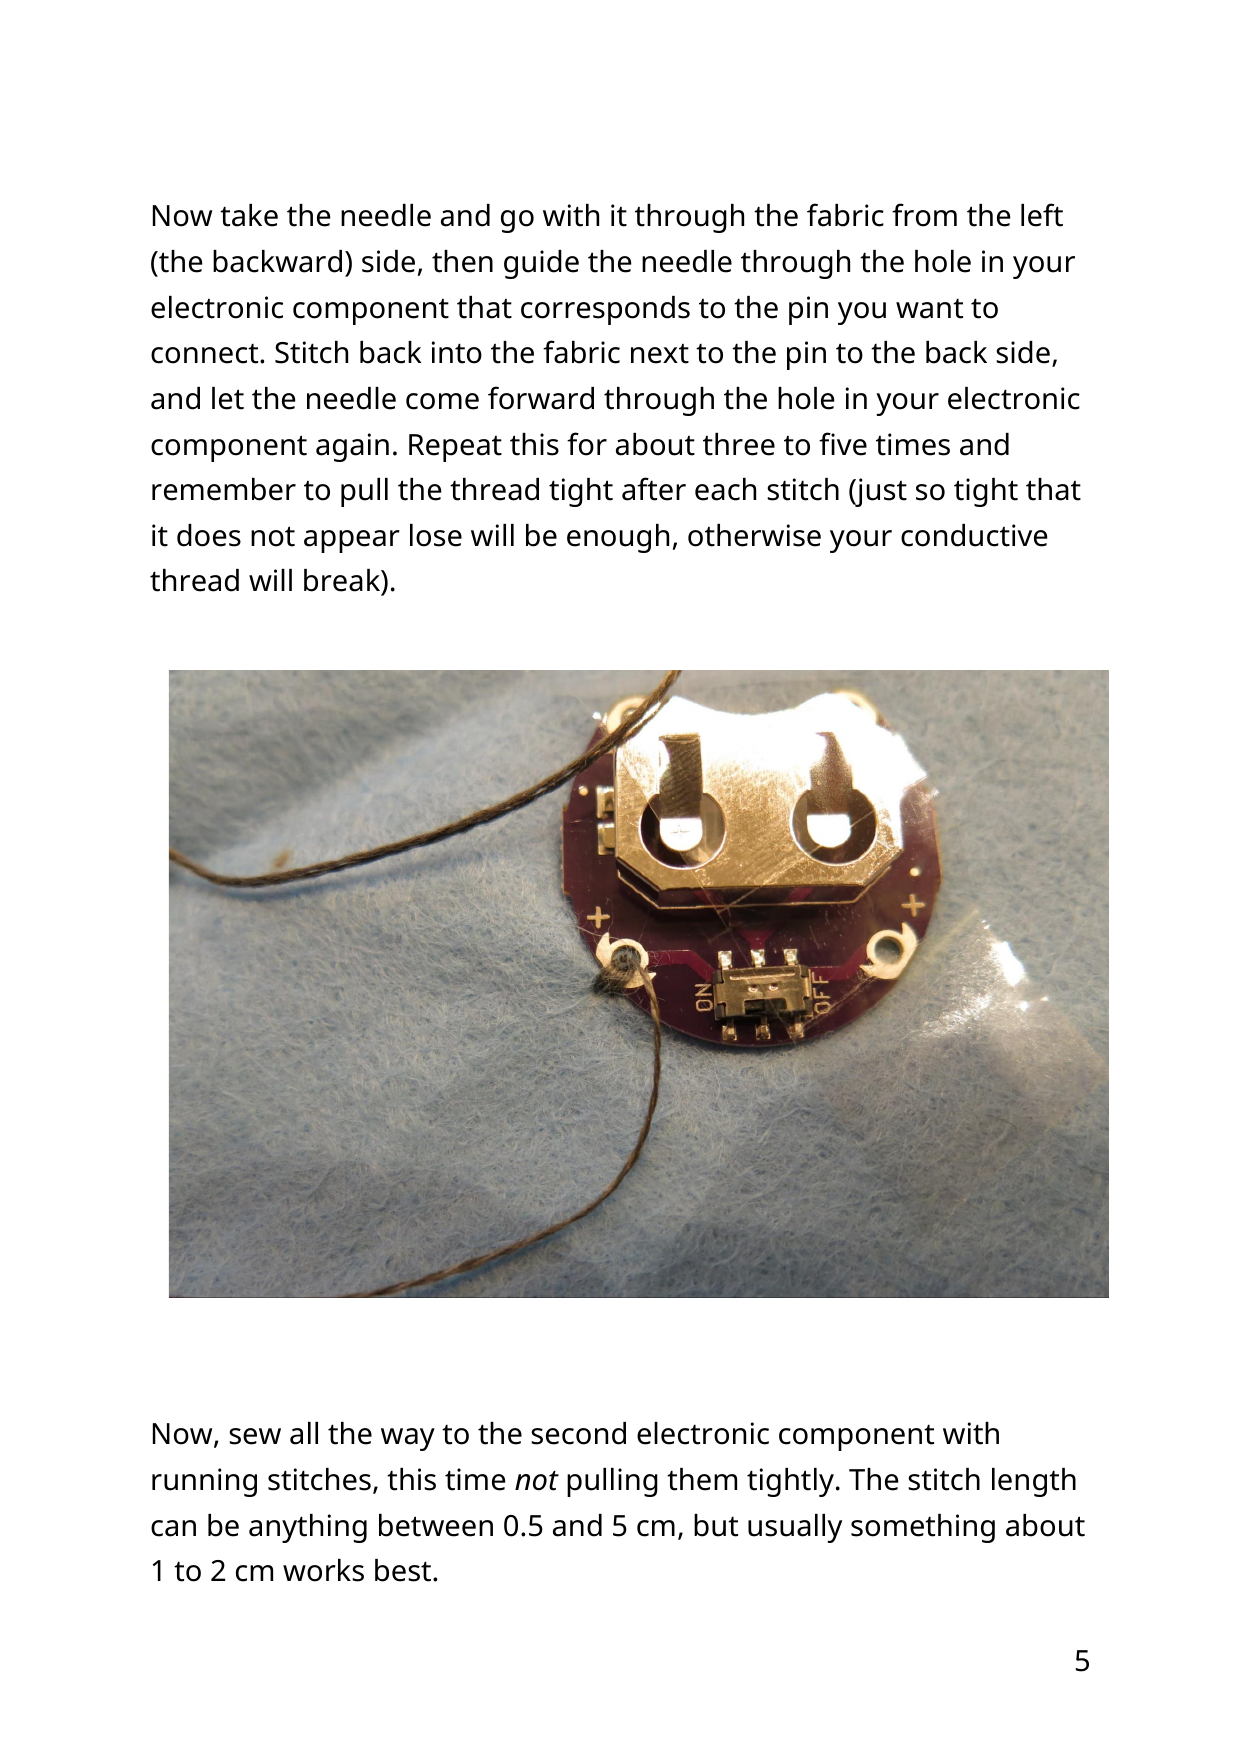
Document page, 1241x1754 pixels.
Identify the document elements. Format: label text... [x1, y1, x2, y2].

text Now, sew all the way to the second electronic component with running stitches, this time not pulling them tightly. The stitch length can be anything between 0.5 and 5 cm, but usually something about 1 to 2 cm works best. [150, 1414, 1091, 1590]
text Now take the needle and go with it through the fabric from the left (the backward) side, then guide the needle through the hole in your electronic component that corresponds to the pin you want to connect. Stitch back into the fabric next to the pin to the back side, and let the needle come forward through the hole in your electronic component again. Repeat this for about three to five times and remember to pull the thread tight after each stitch (just so tight that it does not appear lose will be enough, otherwise your conductive thread will break). [150, 196, 1091, 600]
picture [168, 670, 1109, 1298]
